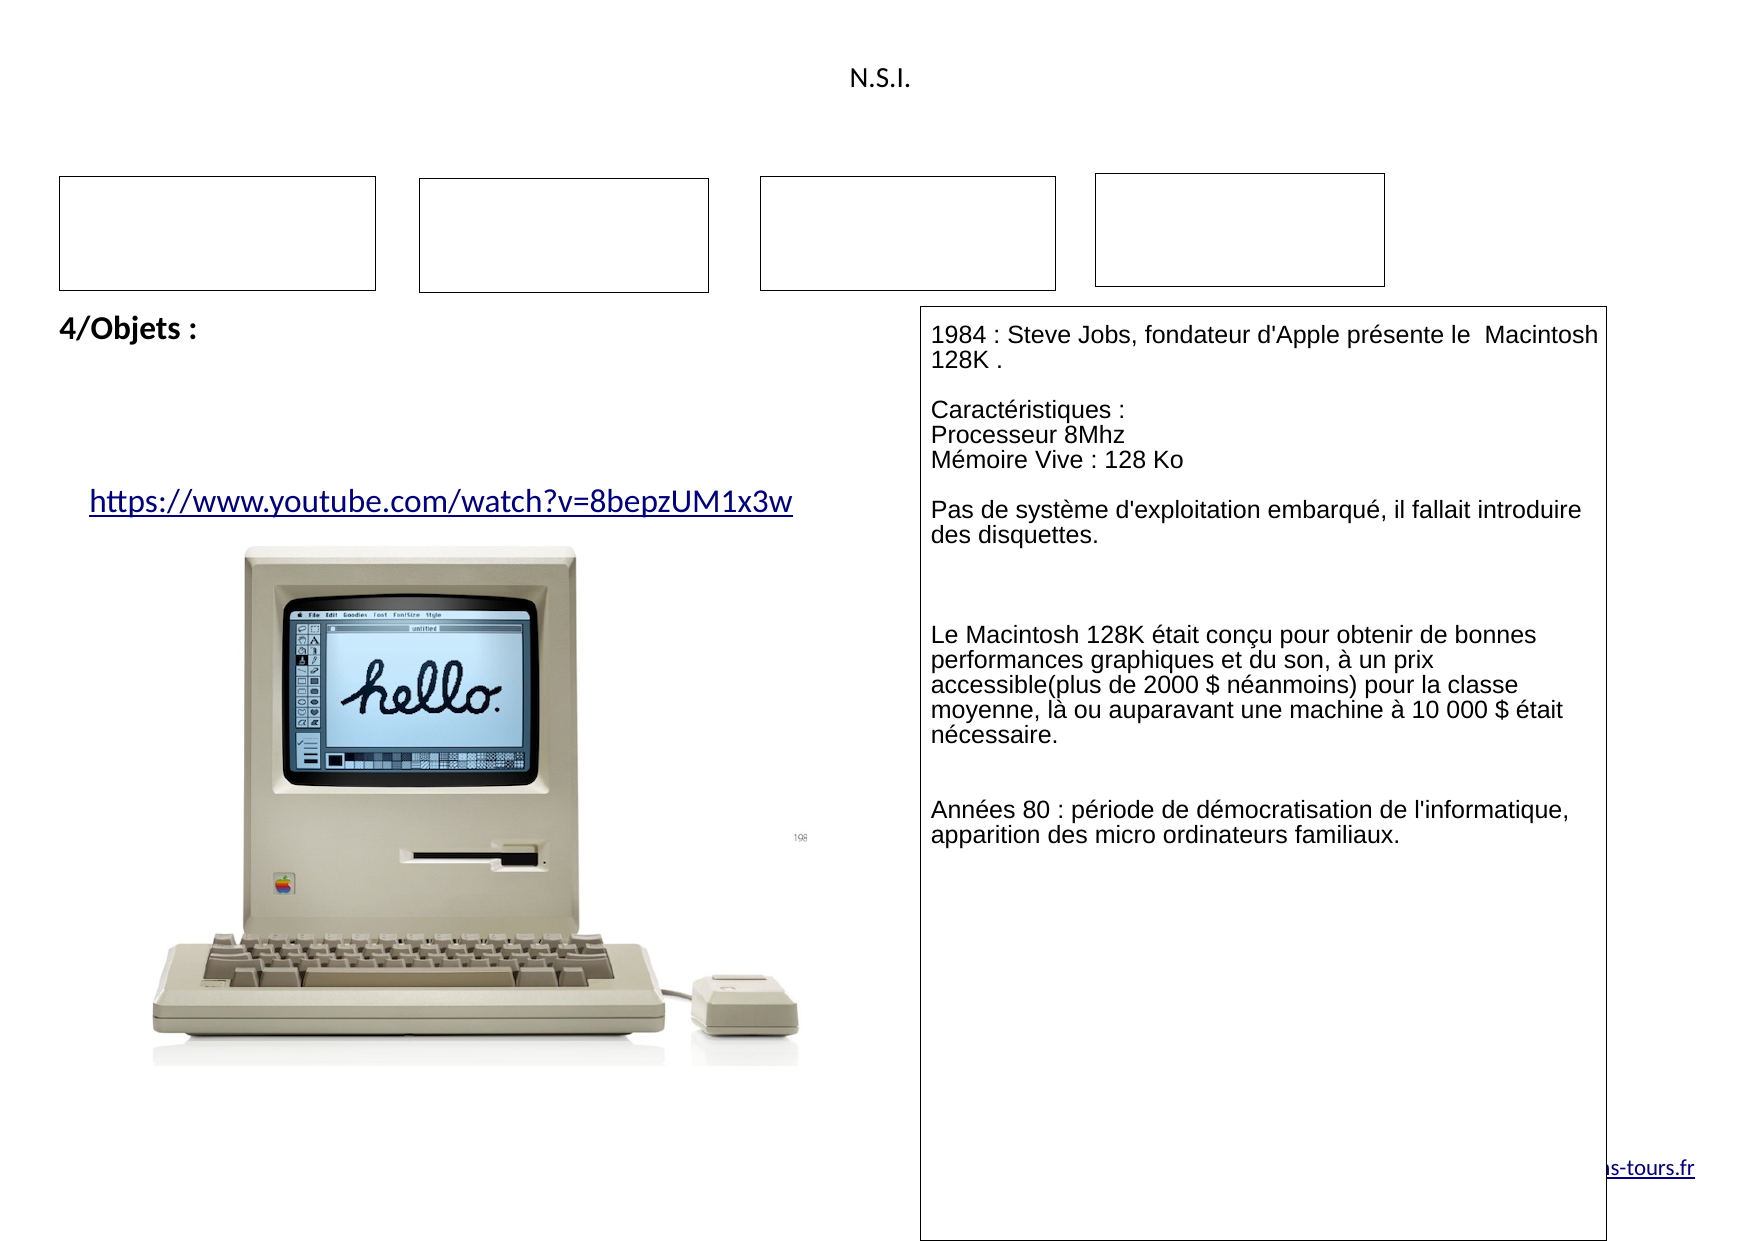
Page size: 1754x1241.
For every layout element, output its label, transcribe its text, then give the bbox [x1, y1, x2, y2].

picture [137, 546, 807, 1066]
text https://www.youtube.com/watch?v=8bepzUM1x3w [59, 480, 920, 521]
text 4/Objets : [59, 307, 920, 347]
text [1607, 307, 1695, 347]
text [1607, 480, 1695, 521]
